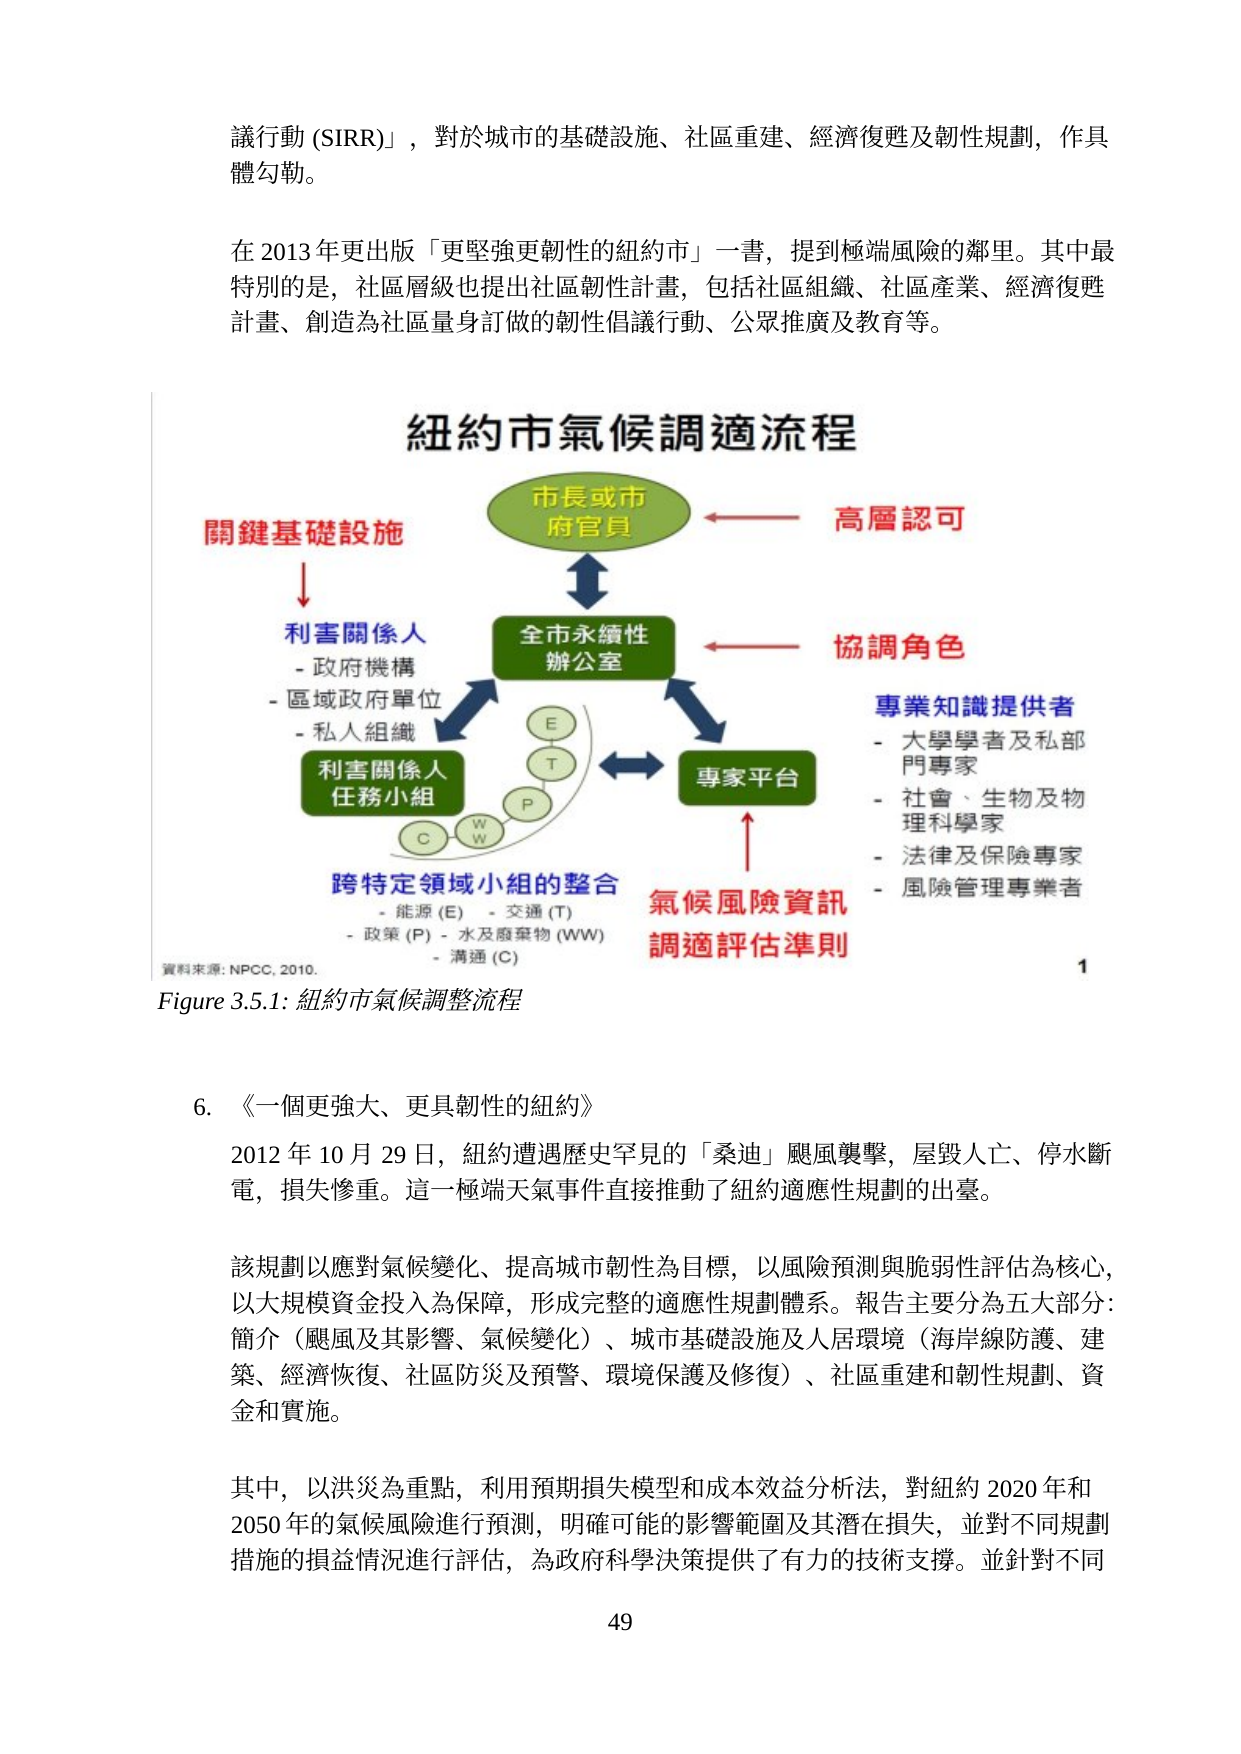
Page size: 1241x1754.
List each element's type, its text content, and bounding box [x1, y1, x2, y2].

list 2012 年 10 月 29 日，紐約遭遇歷史罕見的「桑迪」颶風襲擊，屋毀人亡、停水斷電，損失慘重。這一極端天氣事件直接推動了紐約適應性規劃的出臺。 [193, 1135, 1122, 1235]
list 在2013年更出版「更堅強更韌性的紐約市」一書，提到極端風險的鄰里。其中最特別的是，社區層級也提出社區韌性計畫，包括社區組織、社區產業、經濟復甦計畫、創造為社區量身訂做的韌性倡議行動、公眾推廣及教育等。 [193, 231, 1122, 368]
list Figure 3.5.1: 紐約市氣候調整流程 [151, 981, 1089, 1016]
list 議行動 (SIRR)」，對於城市的基礎設施、社區重建、經濟復甦及韌性規劃，作具體勾勒。 [193, 118, 1122, 219]
list 《一個更強大、更具韌性的紐約》 [193, 1086, 1122, 1122]
list 該規劃以應對氣候變化、提高城市韌性為目標，以風險預測與脆弱性評估為核心，以大規模資金投入為保障，形成完整的適應性規劃體系。報告主要分為五大部分：簡介（颶風及其影響、氣候變化）、城市基礎設施及人居環境（海岸線防護、建築、經濟恢復、社區防災及預警、環境保護及修復）、社區重建和韌性規劃、資金和實施。 [193, 1248, 1122, 1456]
picture [151, 392, 1089, 981]
list 其中，以洪災為重點，利用預期損失模型和成本效益分析法，對紐約 2020年和2050年的氣候風險進行預測，明確可能的影響範圍及其潛在損失，並對不同規劃措施的損益情況進行評估，為政府科學決策提供了有力的技術支撐。並針對不同 [193, 1469, 1122, 1577]
